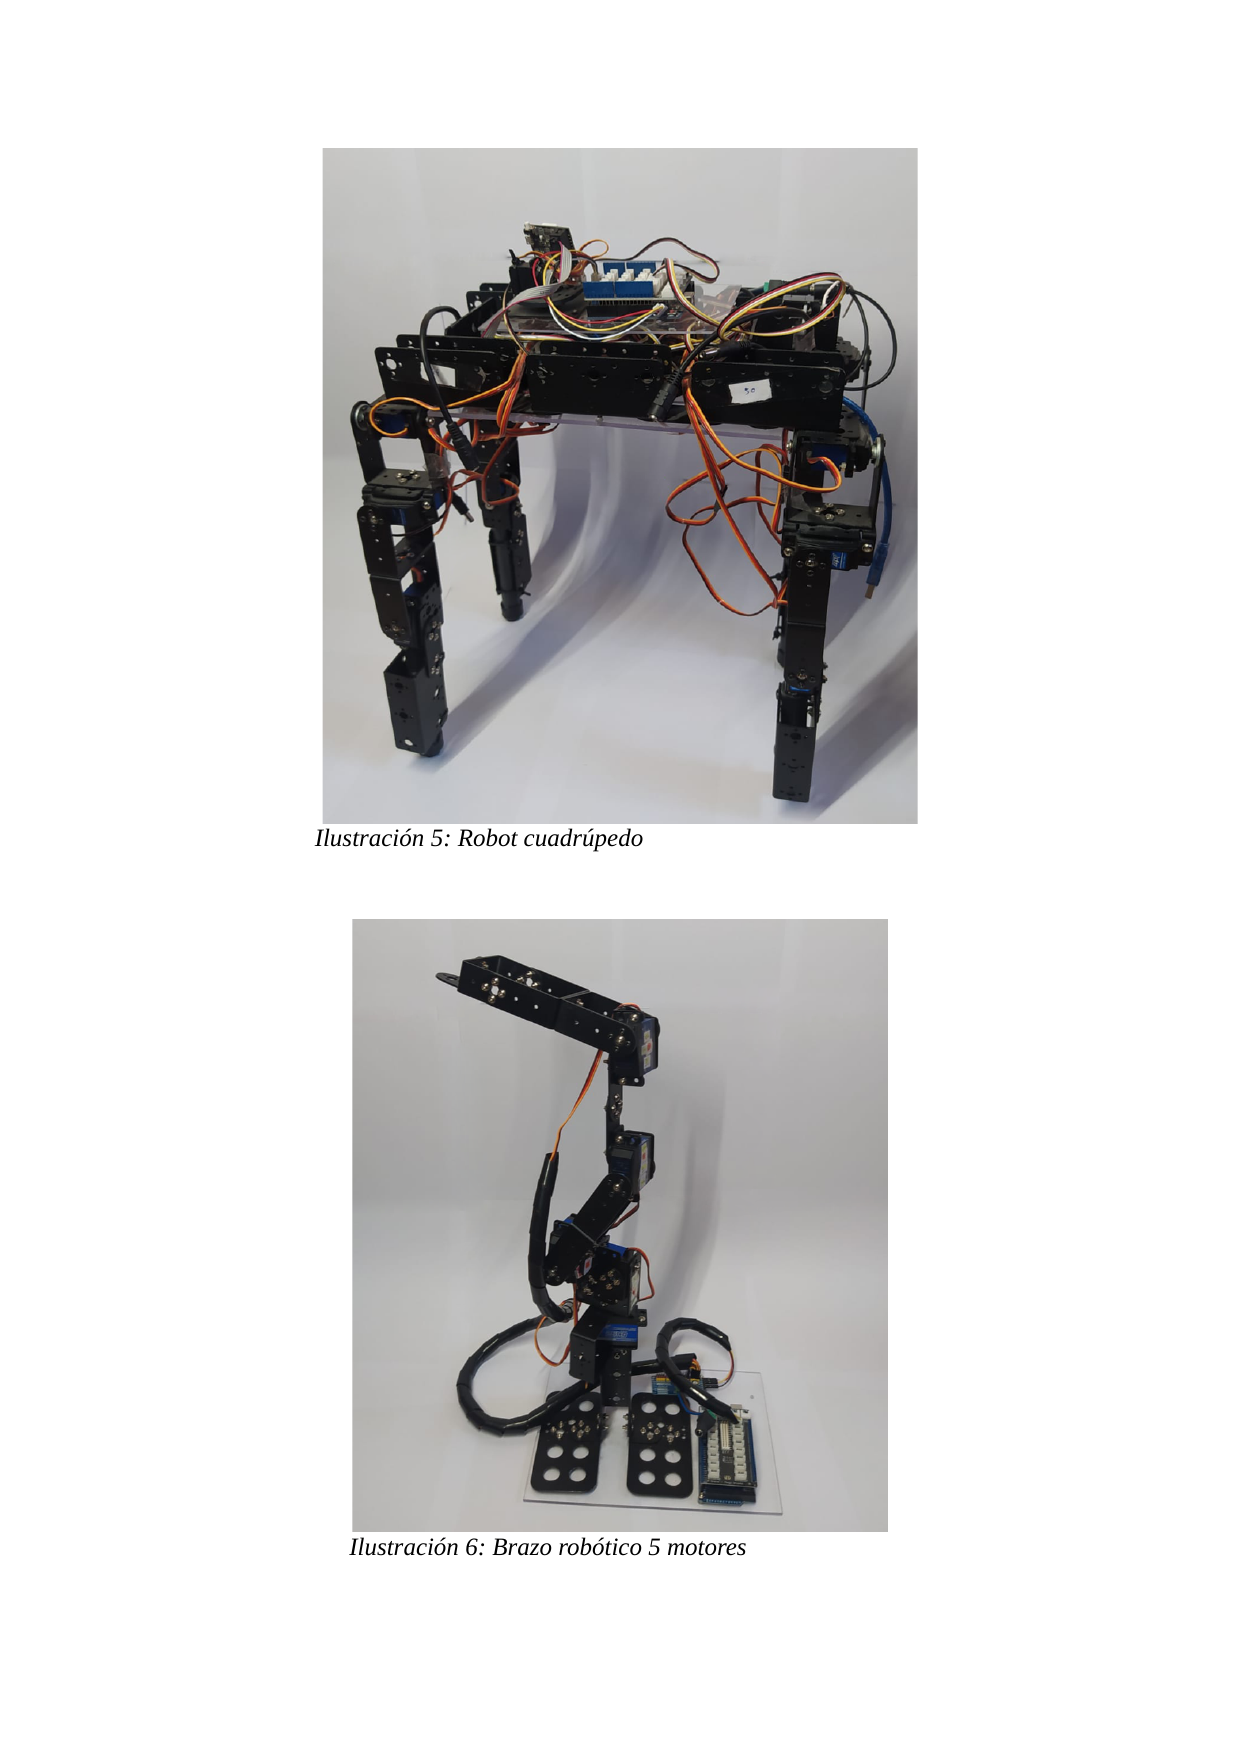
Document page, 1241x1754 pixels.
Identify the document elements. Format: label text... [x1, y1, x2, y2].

picture [322, 148, 918, 824]
text Ilustración 6: Brazo robótico 5 motores [349, 932, 891, 1560]
picture [352, 919, 888, 1532]
text Ilustración 5: Robot cuadrúpedo [314, 161, 926, 852]
